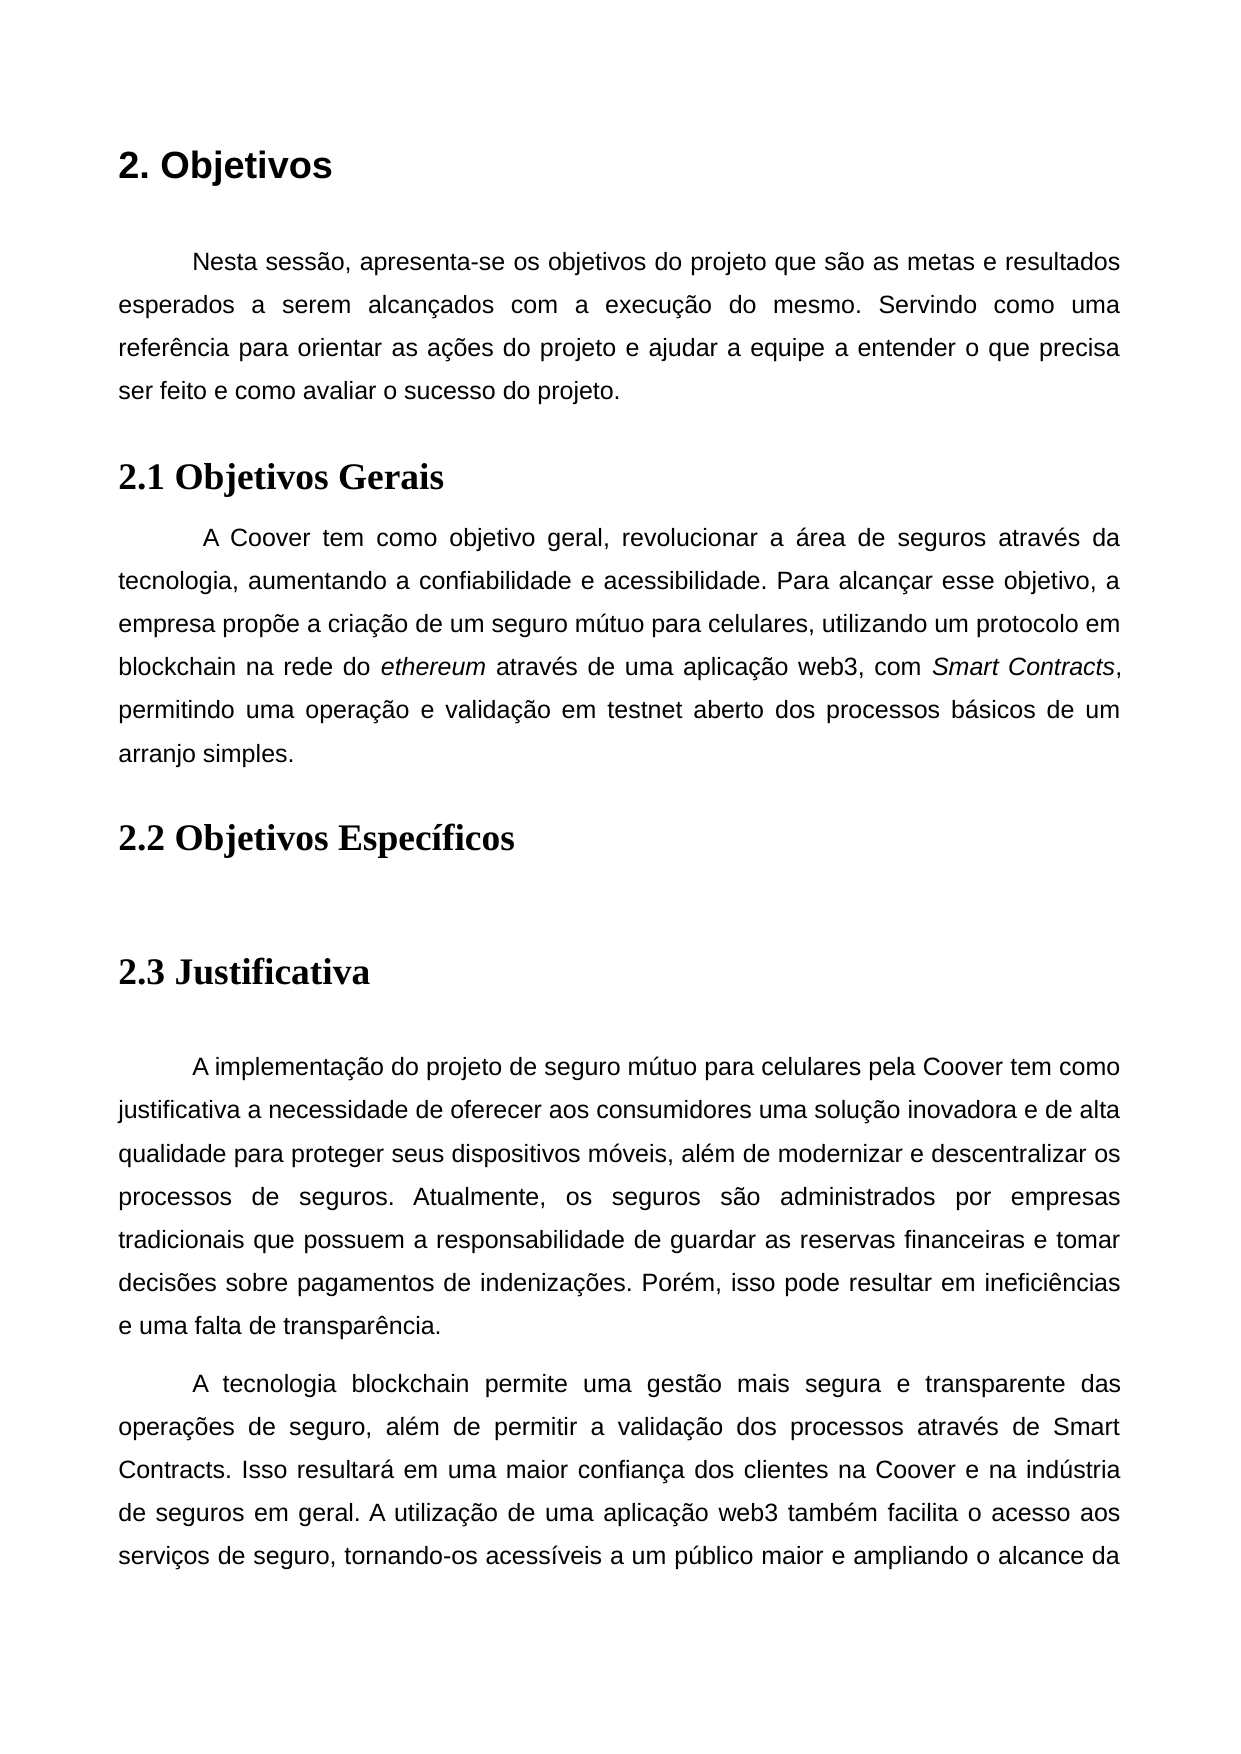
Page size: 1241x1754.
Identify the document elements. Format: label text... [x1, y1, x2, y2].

text A implementação do projeto de seguro mútuo para celulares pela Coover tem como justificativa a necessidade de oferecer aos consumidores uma solução inovadora e de alta qualidade para proteger seus dispositivos móveis, além de modernizar e descentralizar os processos de seguros. Atualmente, os seguros são administrados por empresas tradicionais que possuem a responsabilidade de guardar as reservas financeiras e tomar decisões sobre pagamentos de indenizações. Porém, isso pode resultar em ineficiências e uma falta de transparência. [118, 1052, 1122, 1340]
subtitle 2.2 Objetivos Específicos [118, 815, 1122, 858]
text A tecnologia blockchain permite uma gestão mais segura e transparente das operações de seguro, além de permitir a validação dos processos através de Smart Contracts. Isso resultará em uma maior confiança dos clientes na Coover e na indústria de seguros em geral. A utilização de uma aplicação web3 também facilita o acesso aos serviços de seguro, tornando-os acessíveis a um público maior e ampliando o alcance da [118, 1369, 1122, 1570]
text Nesta sessão, apresenta-se os objetivos do projeto que são as metas e resultados esperados a serem alcançados com a execução do mesmo. Servindo como uma referência para orientar as ações do projeto e ajudar a equipe a entender o que precisa ser feito e como avaliar o sucesso do projeto. [118, 247, 1122, 405]
subtitle 2. Objetivos [118, 143, 1122, 187]
text A Coover tem como objetivo geral, revolucionar a área de seguros através da tecnologia, aumentando a confiabilidade e acessibilidade. Para alcançar esse objetivo, a empresa propõe a criação de um seguro mútuo para celulares, utilizando um protocolo em blockchain na rede do ethereum através de uma aplicação web3, com Smart Contracts, permitindo uma operação e validação em testnet aberto dos processos básicos de um arranjo simples. [118, 523, 1122, 767]
subtitle 2.1 Objetivos Gerais [118, 455, 1122, 498]
subtitle 2.3 Justificativa [118, 949, 1122, 992]
